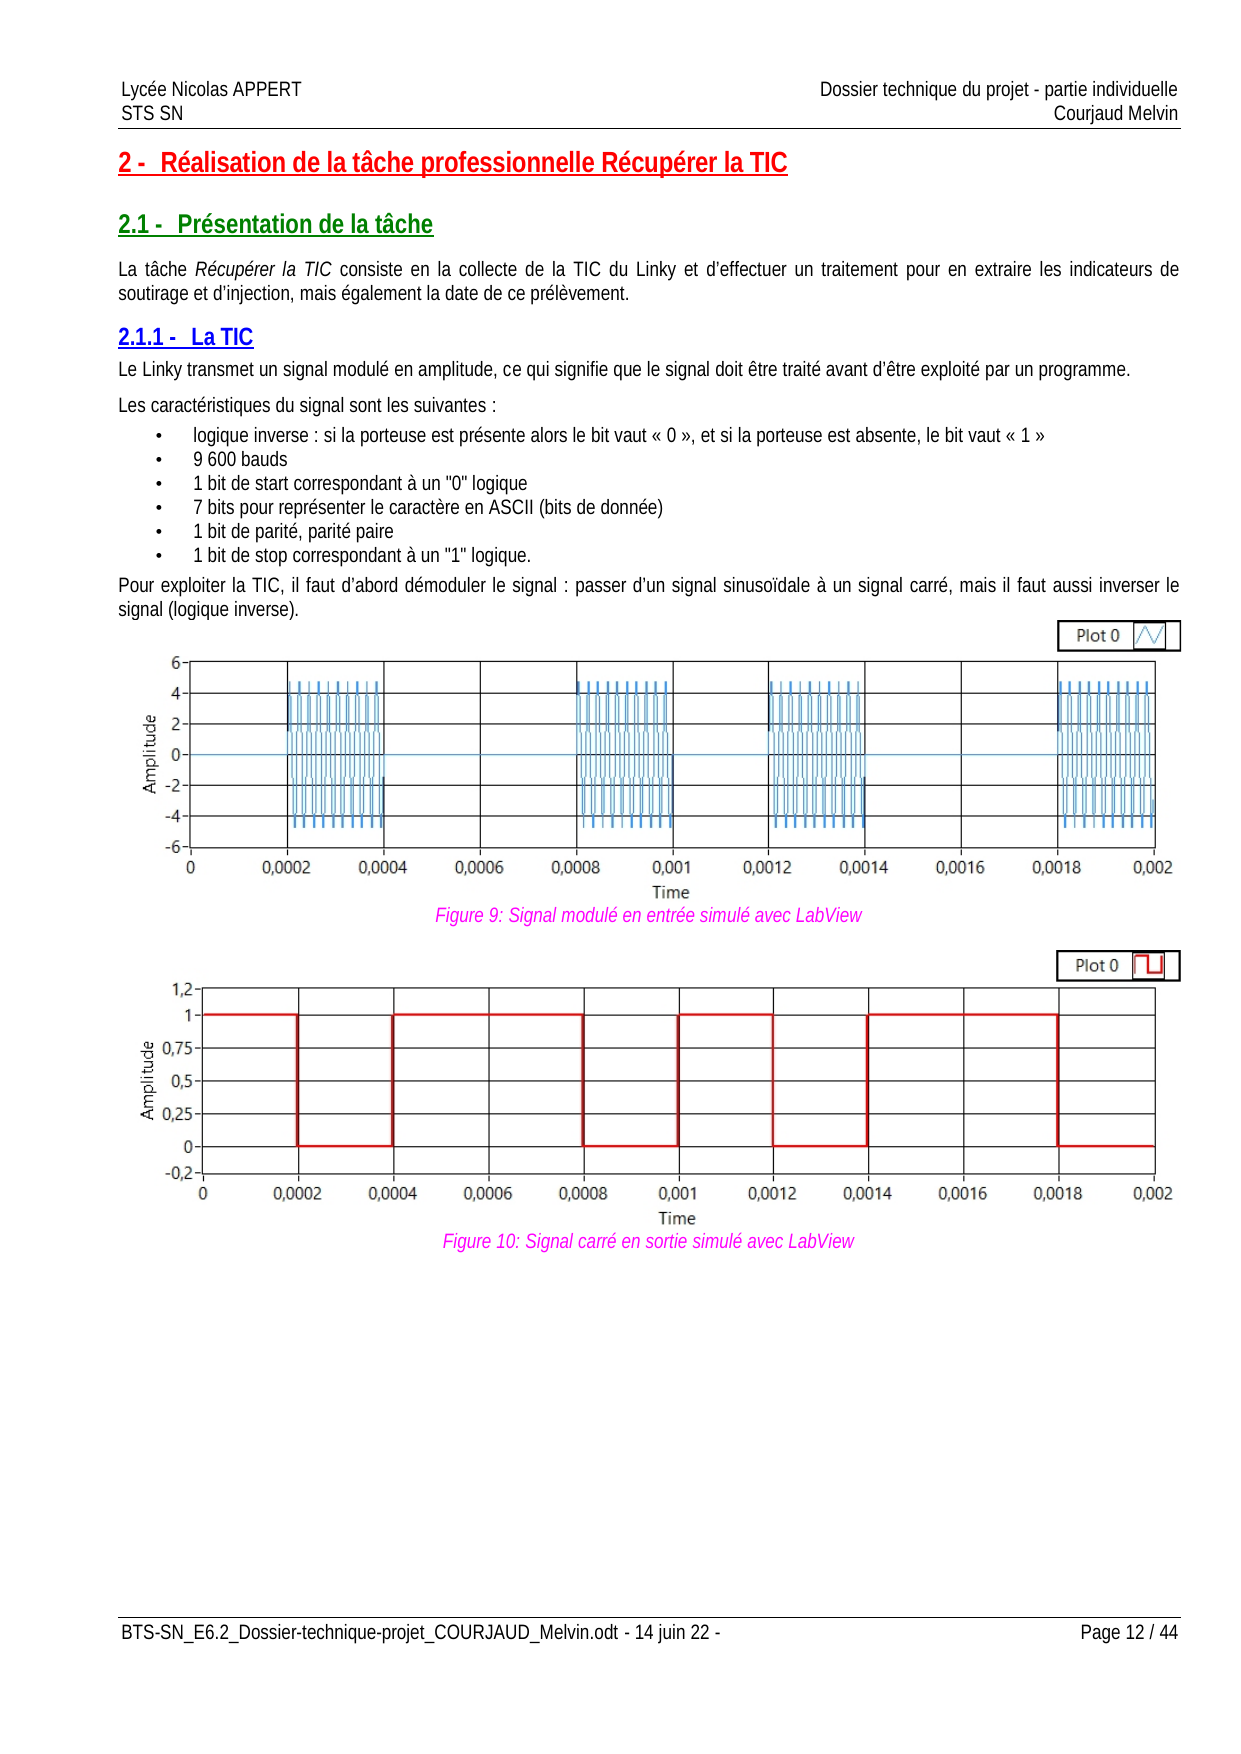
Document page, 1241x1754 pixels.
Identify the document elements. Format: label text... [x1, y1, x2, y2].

subtitle Présentation de la tâche [118, 208, 1181, 239]
picture [118, 950, 1182, 1229]
list 1 bit de parité, parité paire [156, 519, 1181, 543]
text Les caractéristiques du signal sont les suivantes : [118, 393, 1181, 417]
list 9 600 bauds [156, 447, 1181, 471]
picture [118, 620, 1182, 903]
text Figure 9: Signal modulé en entrée simulé avec LabView [118, 903, 1181, 927]
subtitle Réalisation de la tâche professionnelle Récupérer la TIC [118, 145, 1181, 178]
text Le Linky transmet un signal modulé en amplitude, ce qui signifie que le signal doit être traité avant d’être exploité par un programme. [118, 357, 1181, 381]
list logique inverse : si la porteuse est présente alors le bit vaut « 0 », et si la porteuse est absente, le bit vaut « 1 » [156, 423, 1181, 447]
text Figure 10: Signal carré en sortie simulé avec LabView [118, 1229, 1181, 1253]
list 1 bit de start correspondant à un "0" logique [156, 471, 1181, 495]
text Pour exploiter la TIC, il faut d’abord démoduler le signal : passer d’un signal sinusoïdale à un signal carré, mais il faut aussi inverser le signal (logique inverse). [118, 573, 1181, 620]
list 1 bit de stop correspondant à un "1" logique. [156, 543, 1181, 567]
text La tâche Récupérer la TIC consiste en la collecte de la TIC du Linky et d’effectuer un traitement pour en extraire les indicateurs de soutirage et d’injection, mais également la date de ce prélèvement. [118, 257, 1181, 304]
subtitle La TIC [118, 322, 1181, 351]
list 7 bits pour représenter le caractère en ASCII (bits de donnée) [156, 495, 1181, 519]
